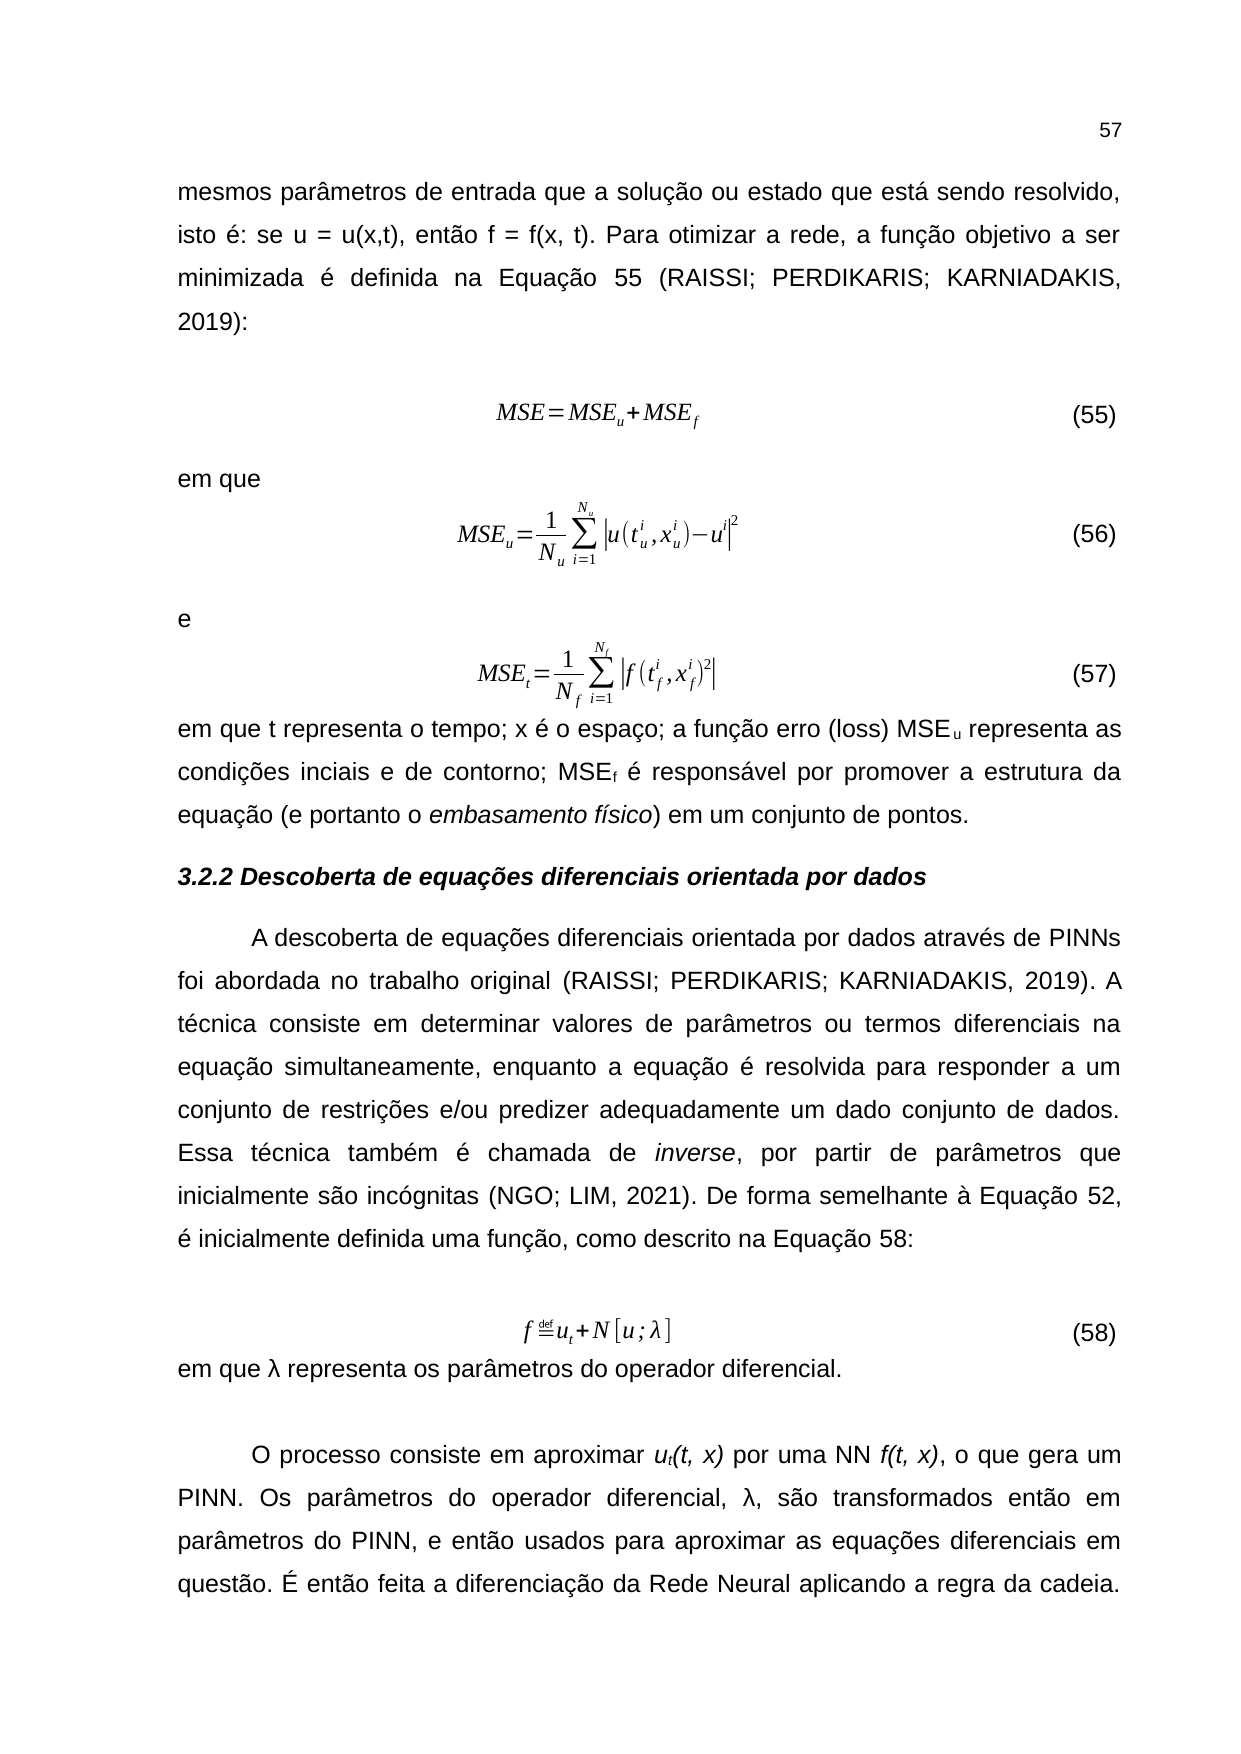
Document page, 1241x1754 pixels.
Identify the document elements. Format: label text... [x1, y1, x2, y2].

text O processo consiste em aproximar ut(t, x) por uma NN f(t, x), o que gera um PINN. Os parâmetros do operador diferencial, λ, são transformados então em parâmetros do PINN, e então usados para aproximar as equações diferenciais em questão. É então feita a diferenciação da Rede Neural aplicando a regra da cadeia. [177, 1440, 1122, 1598]
text em que [177, 464, 1122, 493]
table_header [177, 632, 1017, 714]
table_header (56) [1017, 493, 1122, 575]
text em que λ representa os parâmetros do operador diferencial. [177, 1353, 1122, 1382]
table_header [177, 1311, 1017, 1353]
text mesmos parâmetros de entrada que a solução ou estado que está sendo resolvido, isto é: se u = u(x,t), então f = f(x, t). Para otimizar a rede, a função objetivo a ser minimizada é definida na Equação 55 (RAISSI; PERDIKARIS; KARNIADAKIS, 2019): [177, 177, 1122, 335]
table_header (57) [1017, 632, 1122, 714]
table_header [177, 493, 1017, 575]
table_header [177, 393, 1017, 436]
text e [177, 603, 1122, 632]
table_header (58) [1017, 1311, 1122, 1353]
table_header (55) [1017, 393, 1122, 436]
text A descoberta de equações diferenciais orientada por dados através de PINNs foi abordada no trabalho original (RAISSI; PERDIKARIS; KARNIADAKIS, 2019). A técnica consiste em determinar valores de parâmetros ou termos diferenciais na equação simultaneamente, enquanto a equação é resolvida para responder a um conjunto de restrições e/ou predizer adequadamente um dado conjunto de dados. Essa técnica também é chamada de inverse, por partir de parâmetros que inicialmente são incógnitas (NGO; LIM, 2021). De forma semelhante à Equação 52, é inicialmente definida uma função, como descrito na Equação 58: [177, 923, 1122, 1253]
subtitle Descoberta de equações diferenciais orientada por dados [177, 861, 1122, 890]
text em que t representa o tempo; x é o espaço; a função erro (loss) MSEu representa as condições inciais e de contorno; MSEf é responsável por promover a estrutura da equação (e portanto o embasamento físico) em um conjunto de pontos. [177, 714, 1122, 829]
